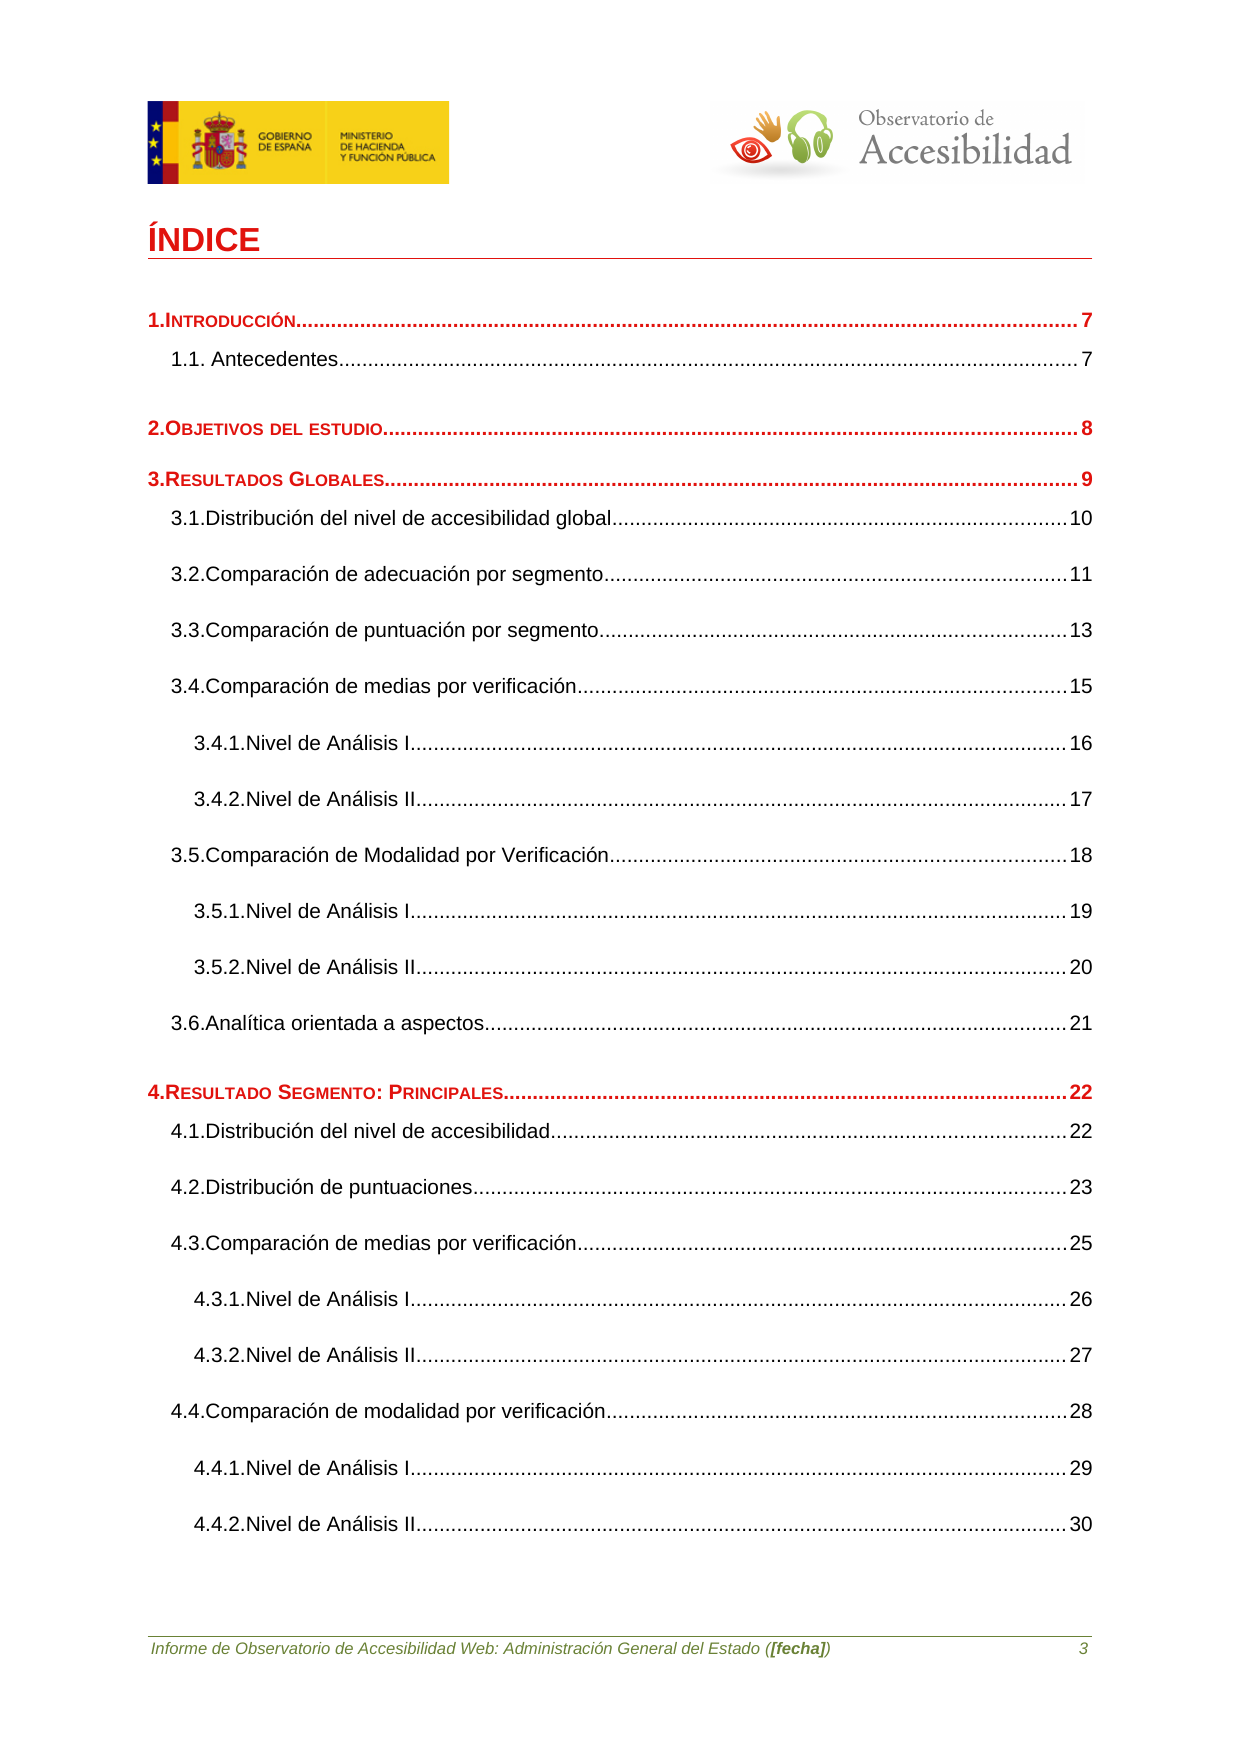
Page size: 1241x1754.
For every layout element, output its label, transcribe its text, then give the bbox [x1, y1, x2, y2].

text 4.1.Distribución del nivel de accesibilidad 22 [171, 1119, 1092, 1143]
text 2.Objetivos del estudio 8 [148, 416, 1092, 439]
text 3.4.Comparación de medias por verificación 15 [171, 674, 1092, 698]
text 4.3.1.Nivel de Análisis I 26 [193, 1287, 1092, 1311]
text 3.3.Comparación de puntuación por segmento 13 [171, 618, 1092, 642]
text 3.4.2.Nivel de Análisis II 17 [193, 787, 1092, 811]
text 1.Introducción 7 [148, 308, 1092, 332]
text 3.1.Distribución del nivel de accesibilidad global 10 [171, 506, 1092, 530]
text 4.4.1.Nivel de Análisis I 29 [193, 1456, 1092, 1479]
text Índice [148, 220, 1092, 258]
text 3.2.Comparación de adecuación por segmento 11 [171, 562, 1092, 586]
text 4.2.Distribución de puntuaciones 23 [171, 1175, 1092, 1199]
text 4.3.Comparación de medias por verificación 25 [171, 1231, 1092, 1255]
text 3.4.1.Nivel de Análisis I 16 [193, 730, 1092, 754]
text 1.1. Antecedentes 7 [171, 347, 1092, 371]
text 4.3.2.Nivel de Análisis II 27 [193, 1343, 1092, 1367]
text 3.6.Analítica orientada a aspectos 21 [171, 1011, 1092, 1035]
picture [710, 101, 1086, 184]
text 3.5.1.Nivel de Análisis I 19 [193, 899, 1092, 923]
text 4.Resultado Segmento: Principales 22 [148, 1080, 1092, 1104]
picture [147, 101, 450, 184]
text 3.5.Comparación de Modalidad por Verificación 18 [171, 843, 1092, 867]
text 4.4.Comparación de modalidad por verificación 28 [171, 1399, 1092, 1423]
text 3.5.2.Nivel de Análisis II 20 [193, 955, 1092, 979]
text 3.Resultados Globales 9 [148, 467, 1092, 491]
text 4.4.2.Nivel de Análisis II 30 [193, 1512, 1092, 1536]
